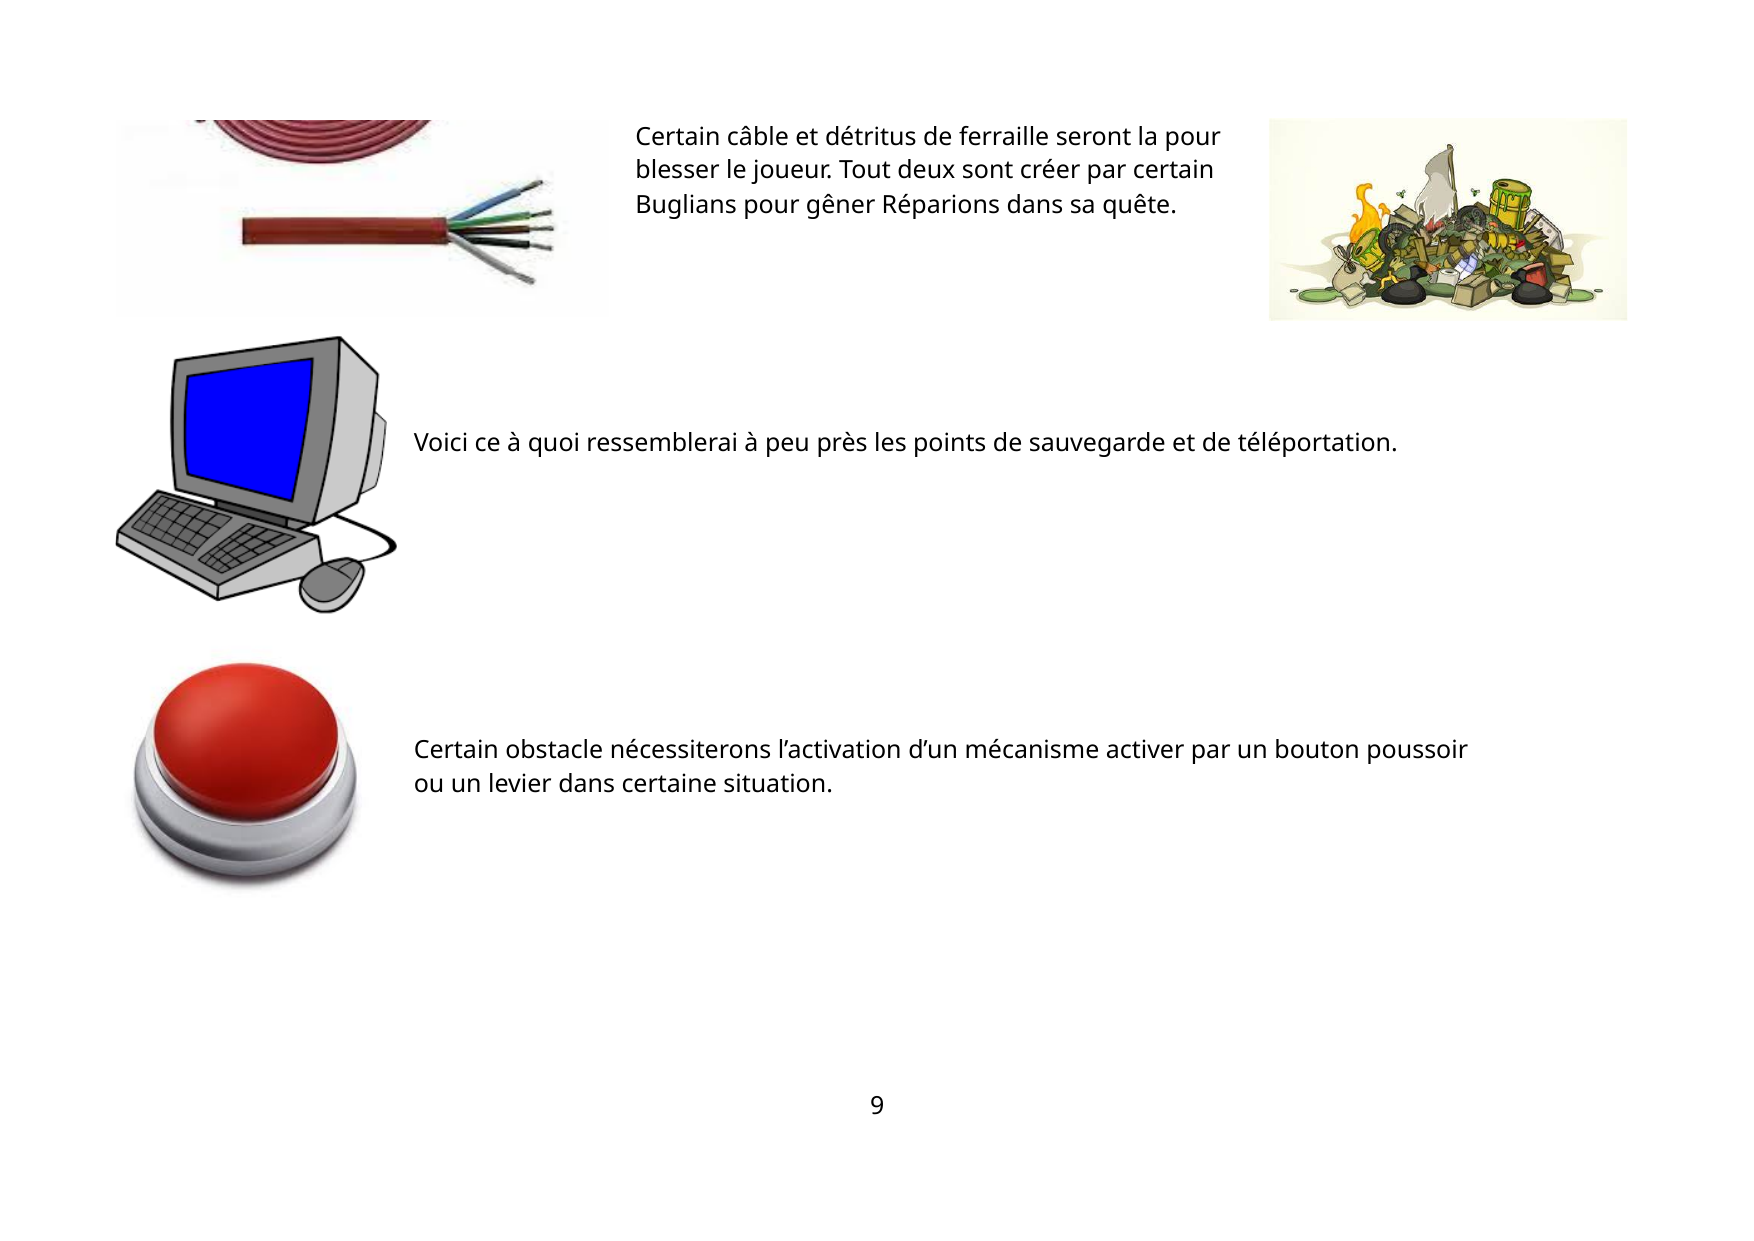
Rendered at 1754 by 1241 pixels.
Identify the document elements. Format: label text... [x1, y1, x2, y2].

text Certain câble et détritus de ferraille seront la pour blesser le joueur. Tout deux sont créer par certain Buglians pour gêner Réparions dans sa quête. [118, 118, 1268, 220]
picture [115, 334, 397, 616]
text Voici ce à quoi ressemblerai à peu près les points de sauvegarde et de téléportation. [397, 425, 1636, 459]
text ou un levier dans certaine situation. [377, 765, 1636, 799]
picture [116, 120, 609, 317]
picture [111, 627, 377, 925]
picture [1268, 118, 1628, 321]
text Certain obstacle nécessiterons l’activation d’un mécanisme activer par un bouton poussoir [377, 731, 1636, 765]
